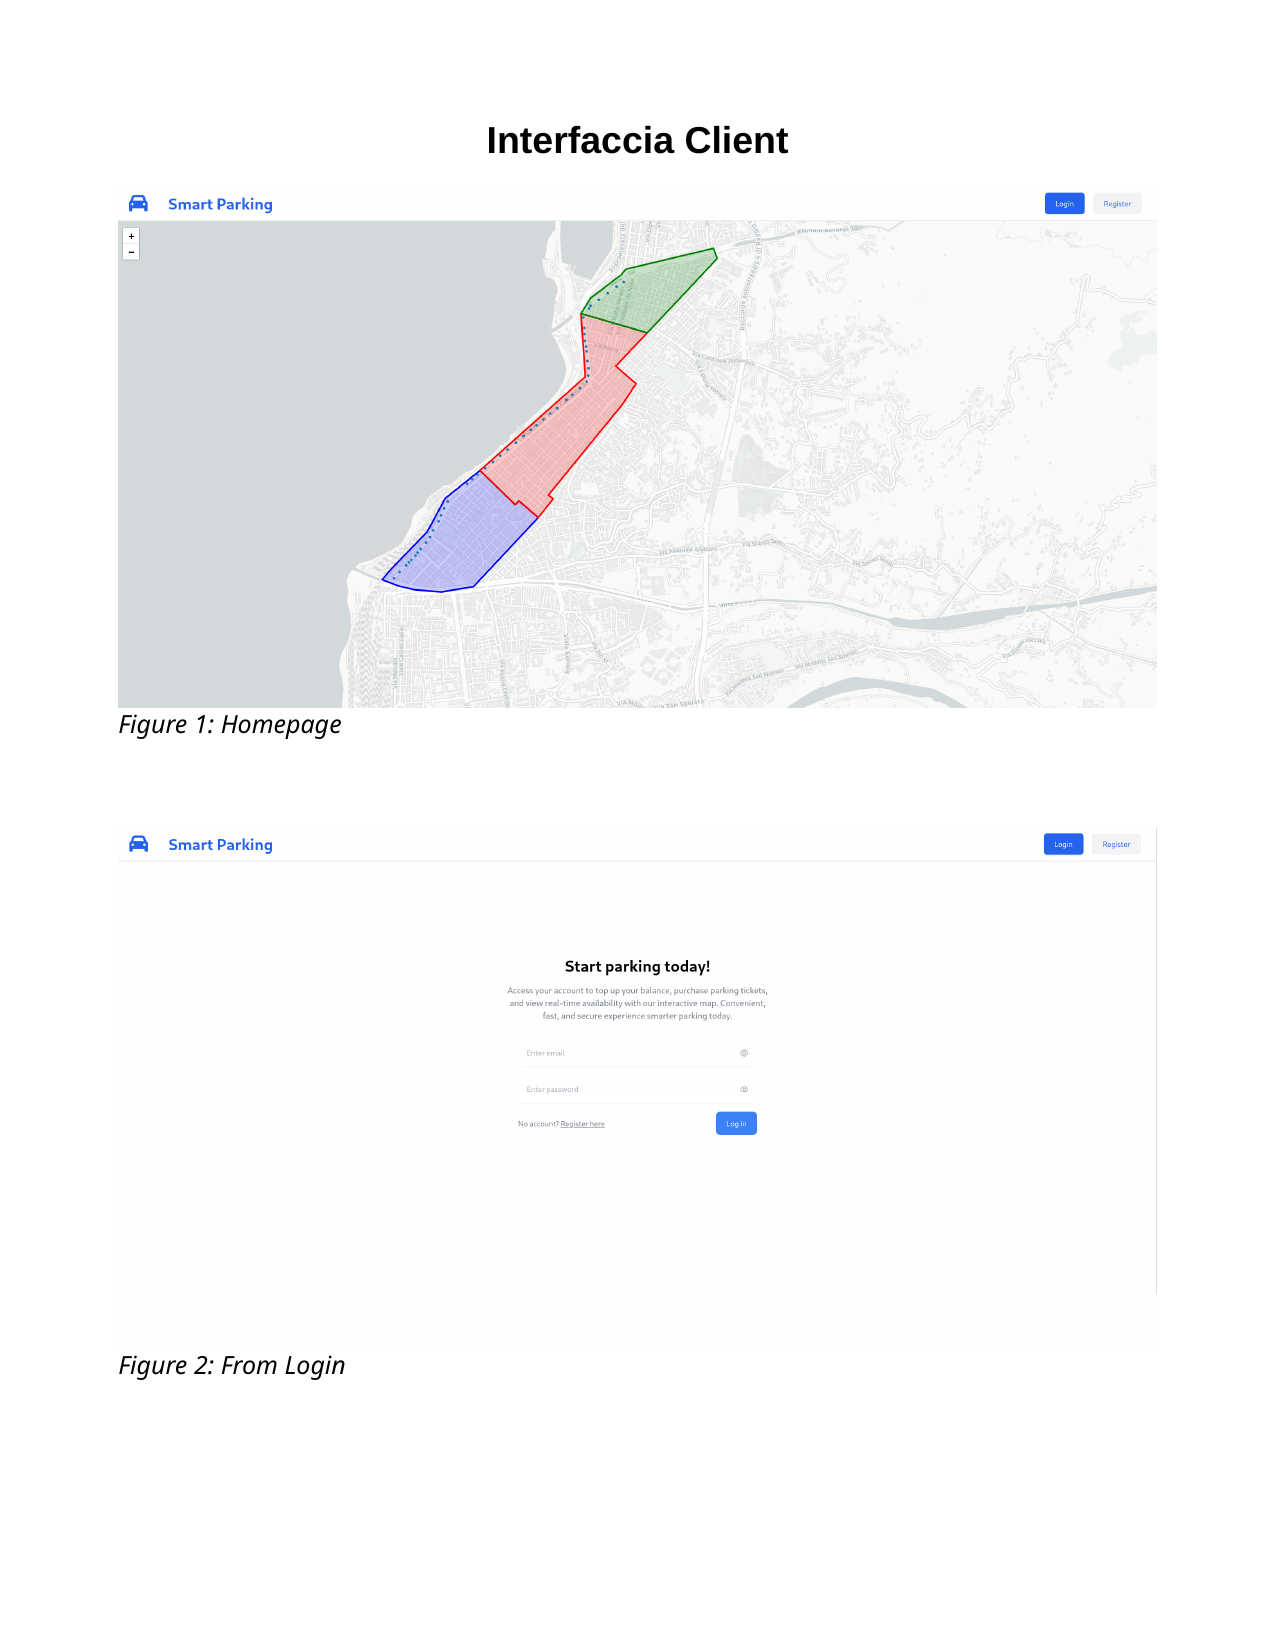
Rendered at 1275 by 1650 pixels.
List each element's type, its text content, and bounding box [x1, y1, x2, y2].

picture [118, 186, 1157, 708]
text Figure 2: From Login [118, 1348, 1157, 1382]
picture [118, 827, 1157, 1348]
text Figure 1: Homepage [118, 708, 1157, 741]
subtitle Interfaccia Client [118, 118, 1157, 161]
